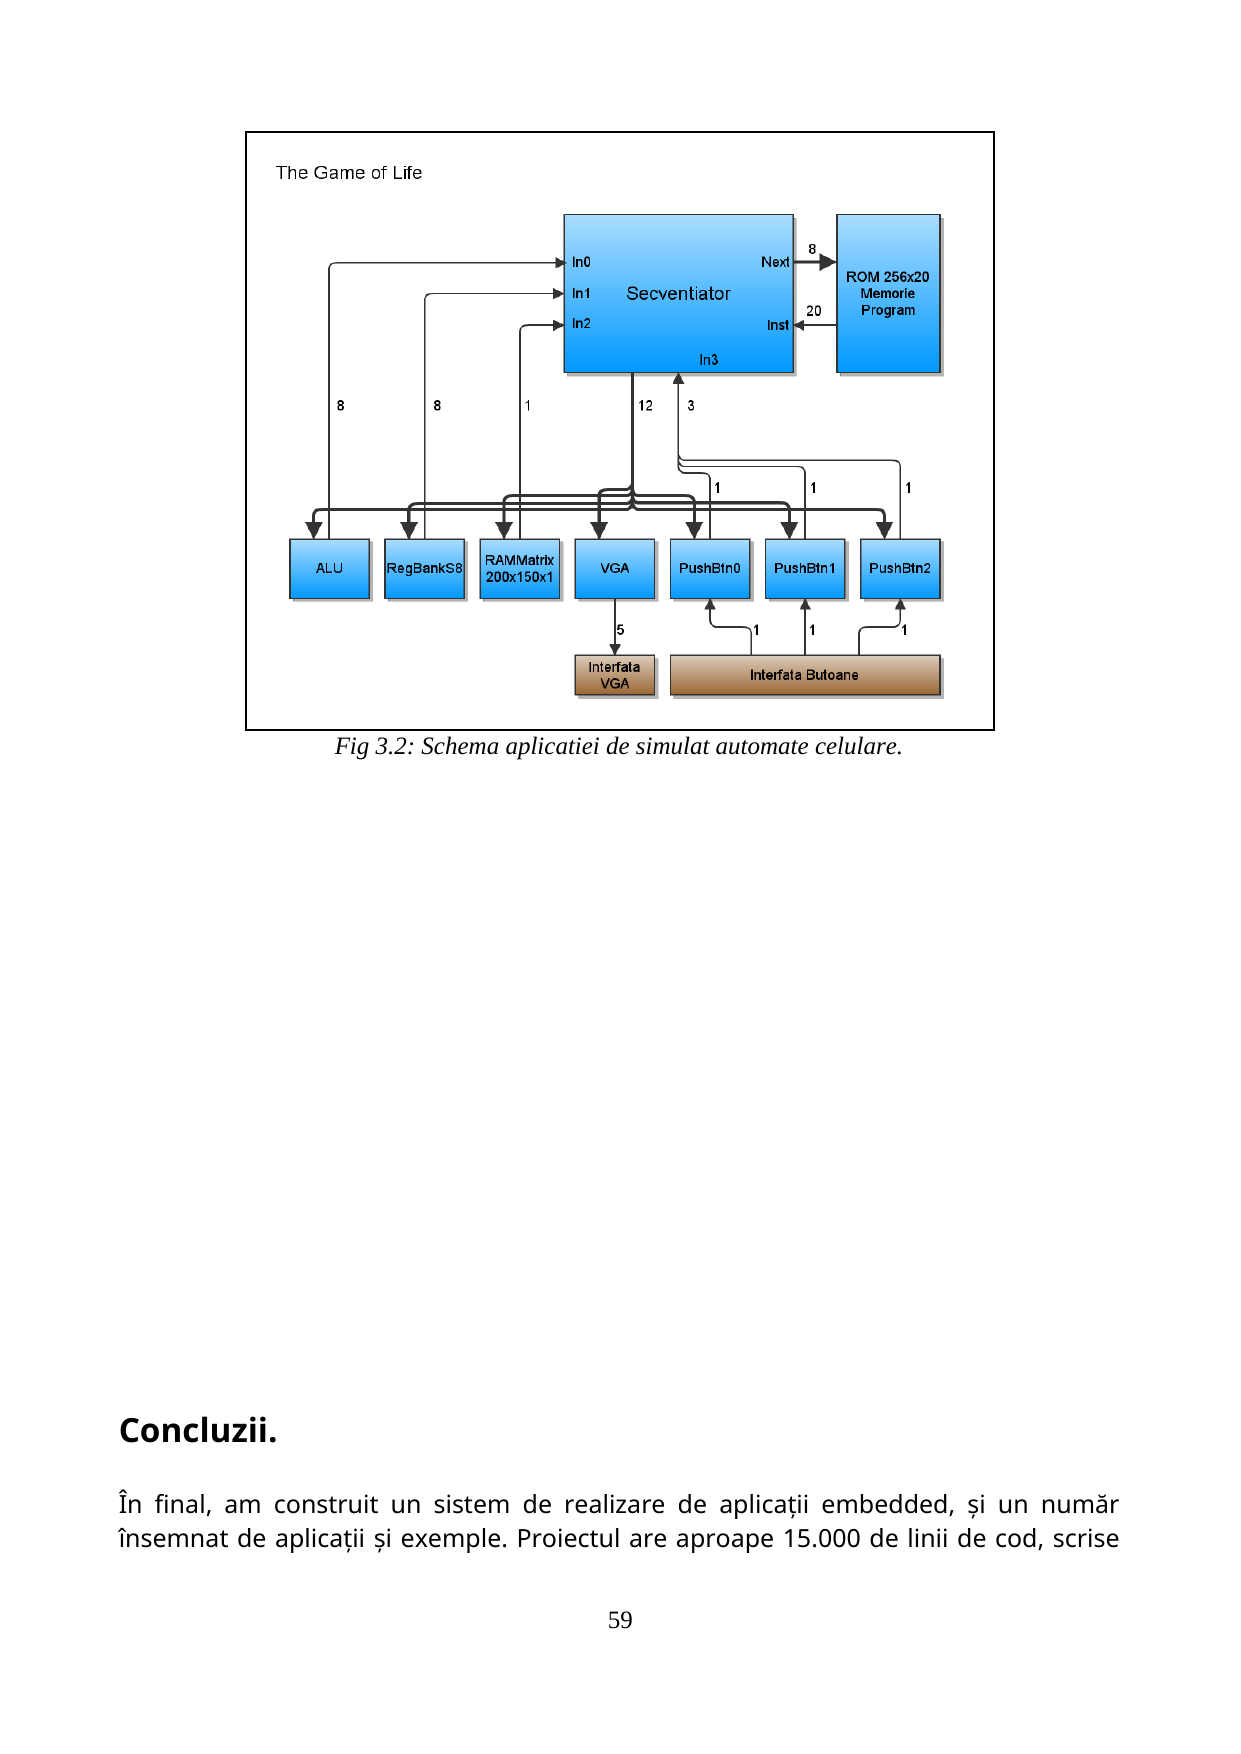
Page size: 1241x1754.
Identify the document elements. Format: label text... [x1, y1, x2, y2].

text În final, am construit un sistem de realizare de aplicații embedded, și un număr însemnat de aplicații și exemple. Proiectul are aproape 15.000 de linii de cod, scrise [118, 1487, 1122, 1555]
text Fig 3.2: Schema aplicatiei de simulat automate celulare. [245, 731, 995, 760]
text [247, 133, 993, 729]
picture [250, 136, 990, 726]
text Concluzii. [118, 1407, 1122, 1452]
